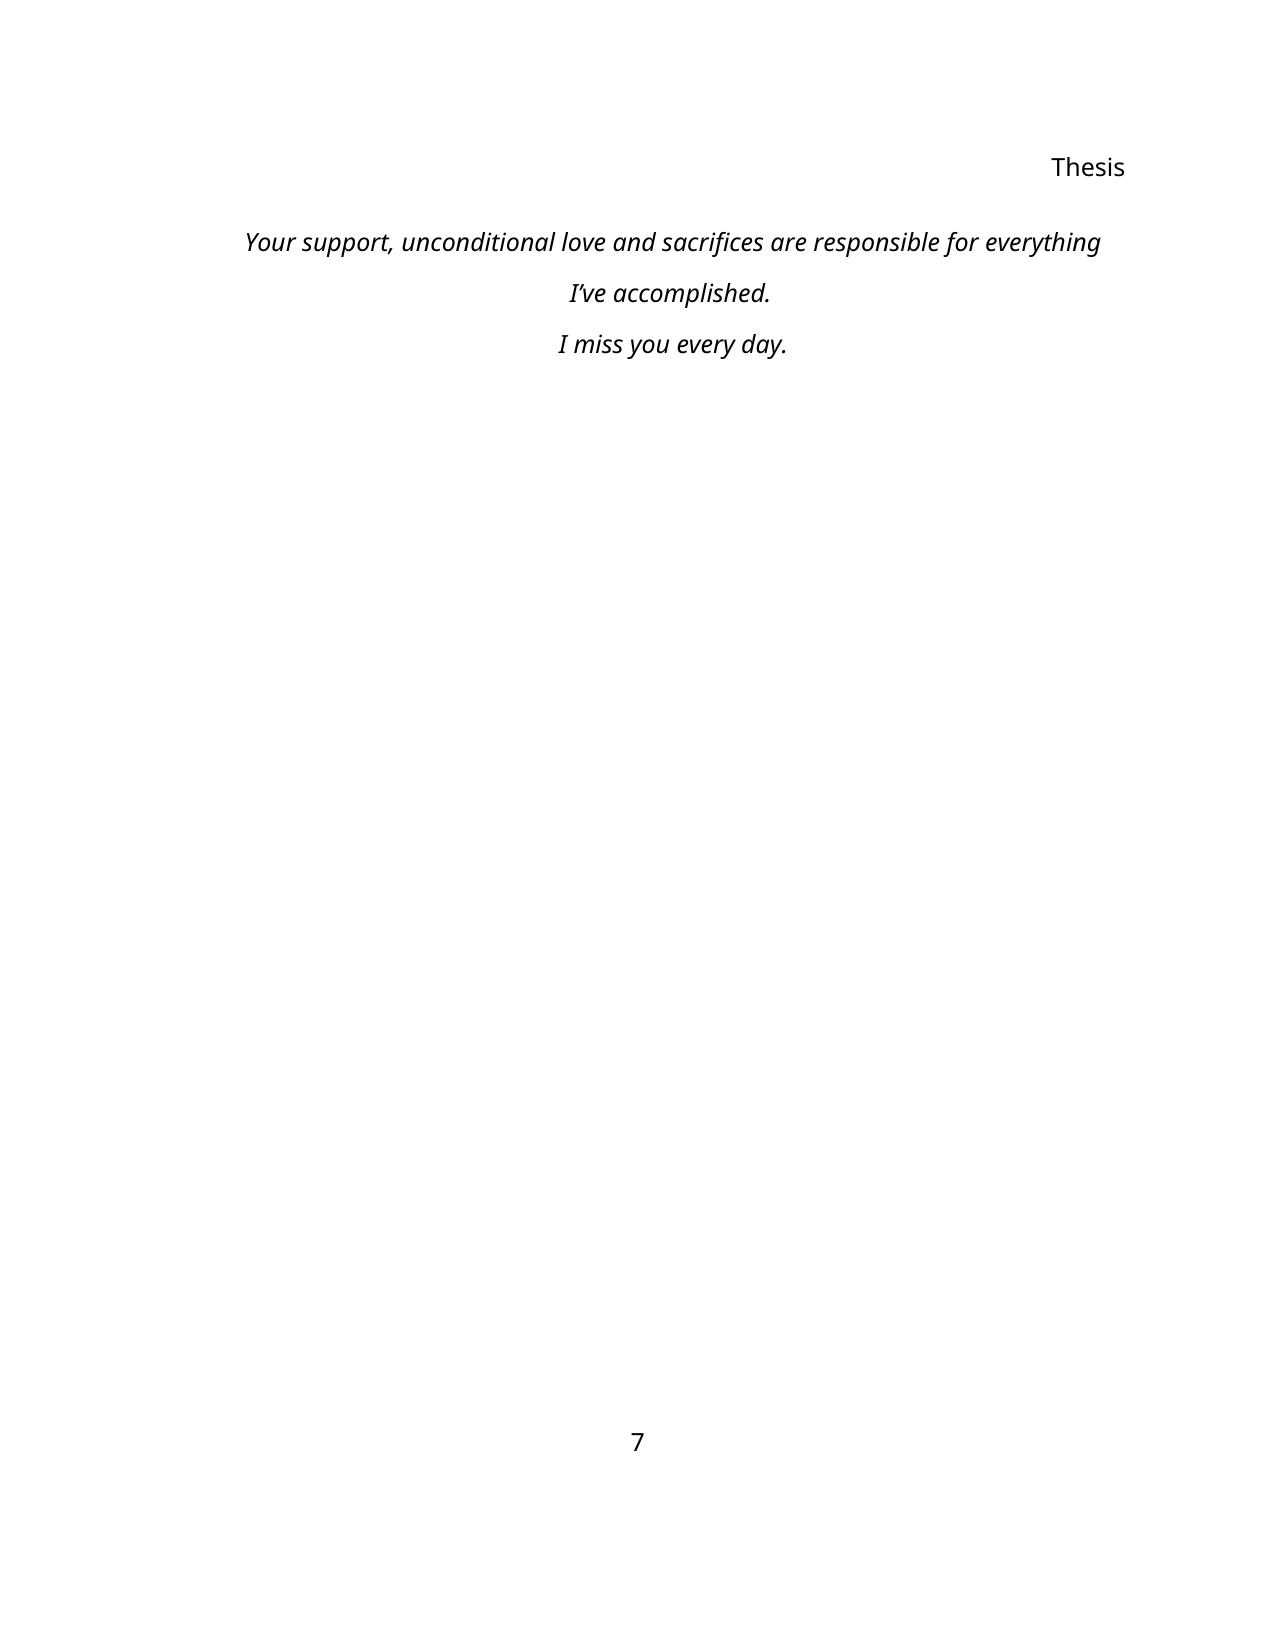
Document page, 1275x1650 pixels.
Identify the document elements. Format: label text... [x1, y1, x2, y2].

text Your support, unconditional love and sacrifices are responsible for everything I’ve accomplished. [224, 225, 1125, 310]
text I miss you every day. [224, 327, 1125, 361]
